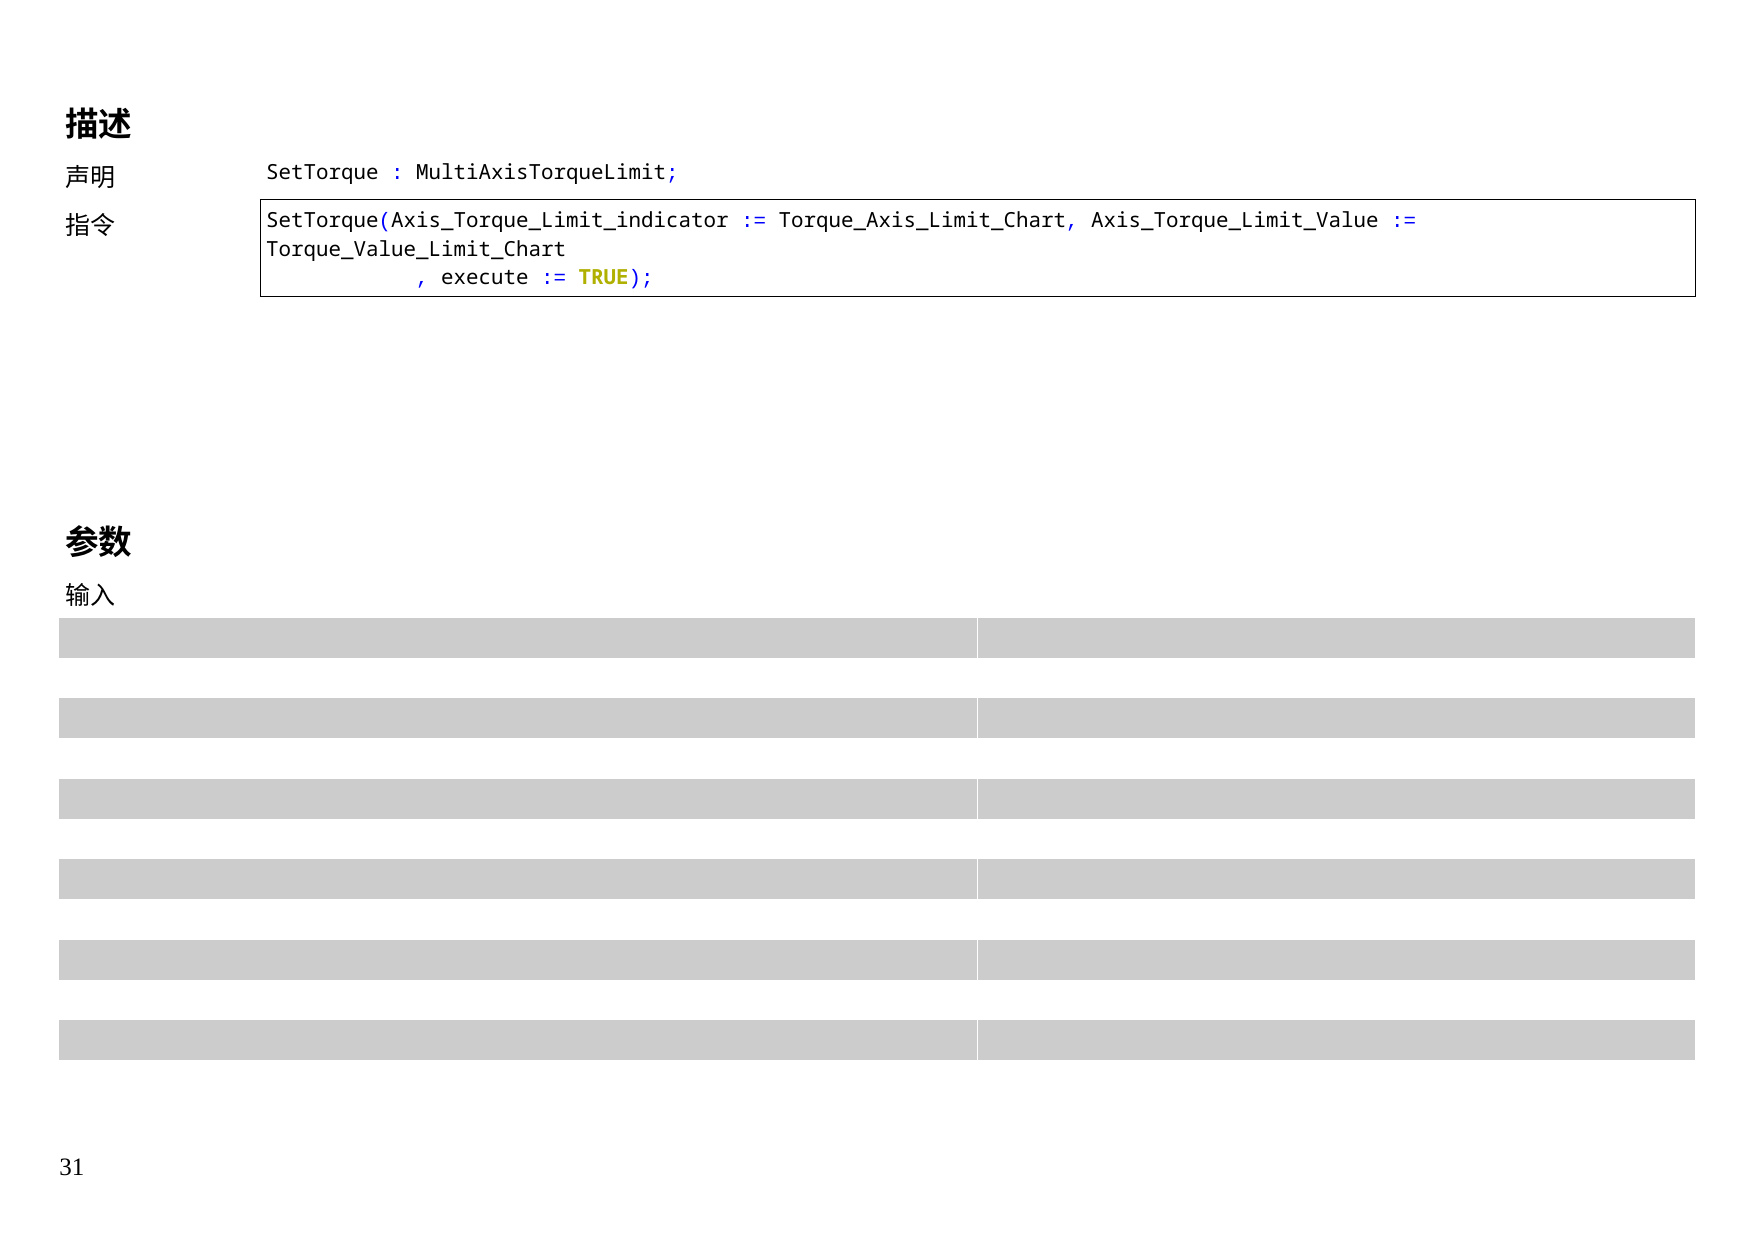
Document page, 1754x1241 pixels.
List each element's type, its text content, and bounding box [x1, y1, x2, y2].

table_cell [978, 779, 1695, 819]
table_cell [59, 698, 260, 738]
table_cell [260, 1060, 977, 1100]
table_cell [978, 859, 1695, 899]
table_cell [59, 618, 260, 658]
table_cell [978, 739, 1695, 779]
table_cell [260, 779, 977, 819]
table_cell [59, 739, 260, 779]
table_cell 描述 [59, 59, 1695, 152]
table_cell [59, 438, 1695, 478]
table_cell [260, 940, 977, 980]
table_cell [260, 739, 977, 779]
table_header [59, 354, 1695, 437]
table_cell [260, 899, 977, 939]
table_cell [978, 940, 1695, 980]
table_cell [59, 899, 260, 939]
table_cell [59, 779, 260, 819]
table_cell [260, 618, 977, 658]
table_cell [260, 980, 977, 1020]
table_cell [978, 658, 1695, 698]
table_cell [59, 1020, 260, 1060]
table_cell [59, 940, 260, 980]
table_cell [260, 698, 977, 738]
table_cell [59, 859, 260, 899]
table_cell [260, 658, 977, 698]
table_cell 参数 [59, 478, 1695, 570]
table_cell [978, 570, 1695, 618]
table_cell [59, 1060, 260, 1100]
table_cell [59, 819, 260, 859]
table_cell [978, 980, 1695, 1020]
table_cell SetTorque : MultiAxisTorqueLimit; [260, 152, 1695, 199]
table_cell [260, 570, 977, 618]
table_cell [260, 859, 977, 899]
table_cell [978, 618, 1695, 658]
table_cell [978, 899, 1695, 939]
table_cell [978, 1020, 1695, 1060]
table_cell [59, 658, 260, 698]
table_cell [978, 819, 1695, 859]
table_cell [978, 698, 1695, 738]
table_cell [59, 980, 260, 1020]
table_cell 输入 [59, 570, 260, 618]
table_cell [260, 1020, 977, 1060]
table_cell SetTorque(Axis_Torque_Limit_indicator := Torque_Axis_Limit_Chart, Axis_Torque_Limit_Value := Torque_Value_Limit_Chart , execute := TRUE); [261, 200, 1695, 296]
table_cell 指令 [59, 199, 260, 296]
table_cell 声明 [59, 152, 260, 199]
table_cell [978, 1060, 1695, 1100]
table_cell [260, 819, 977, 859]
